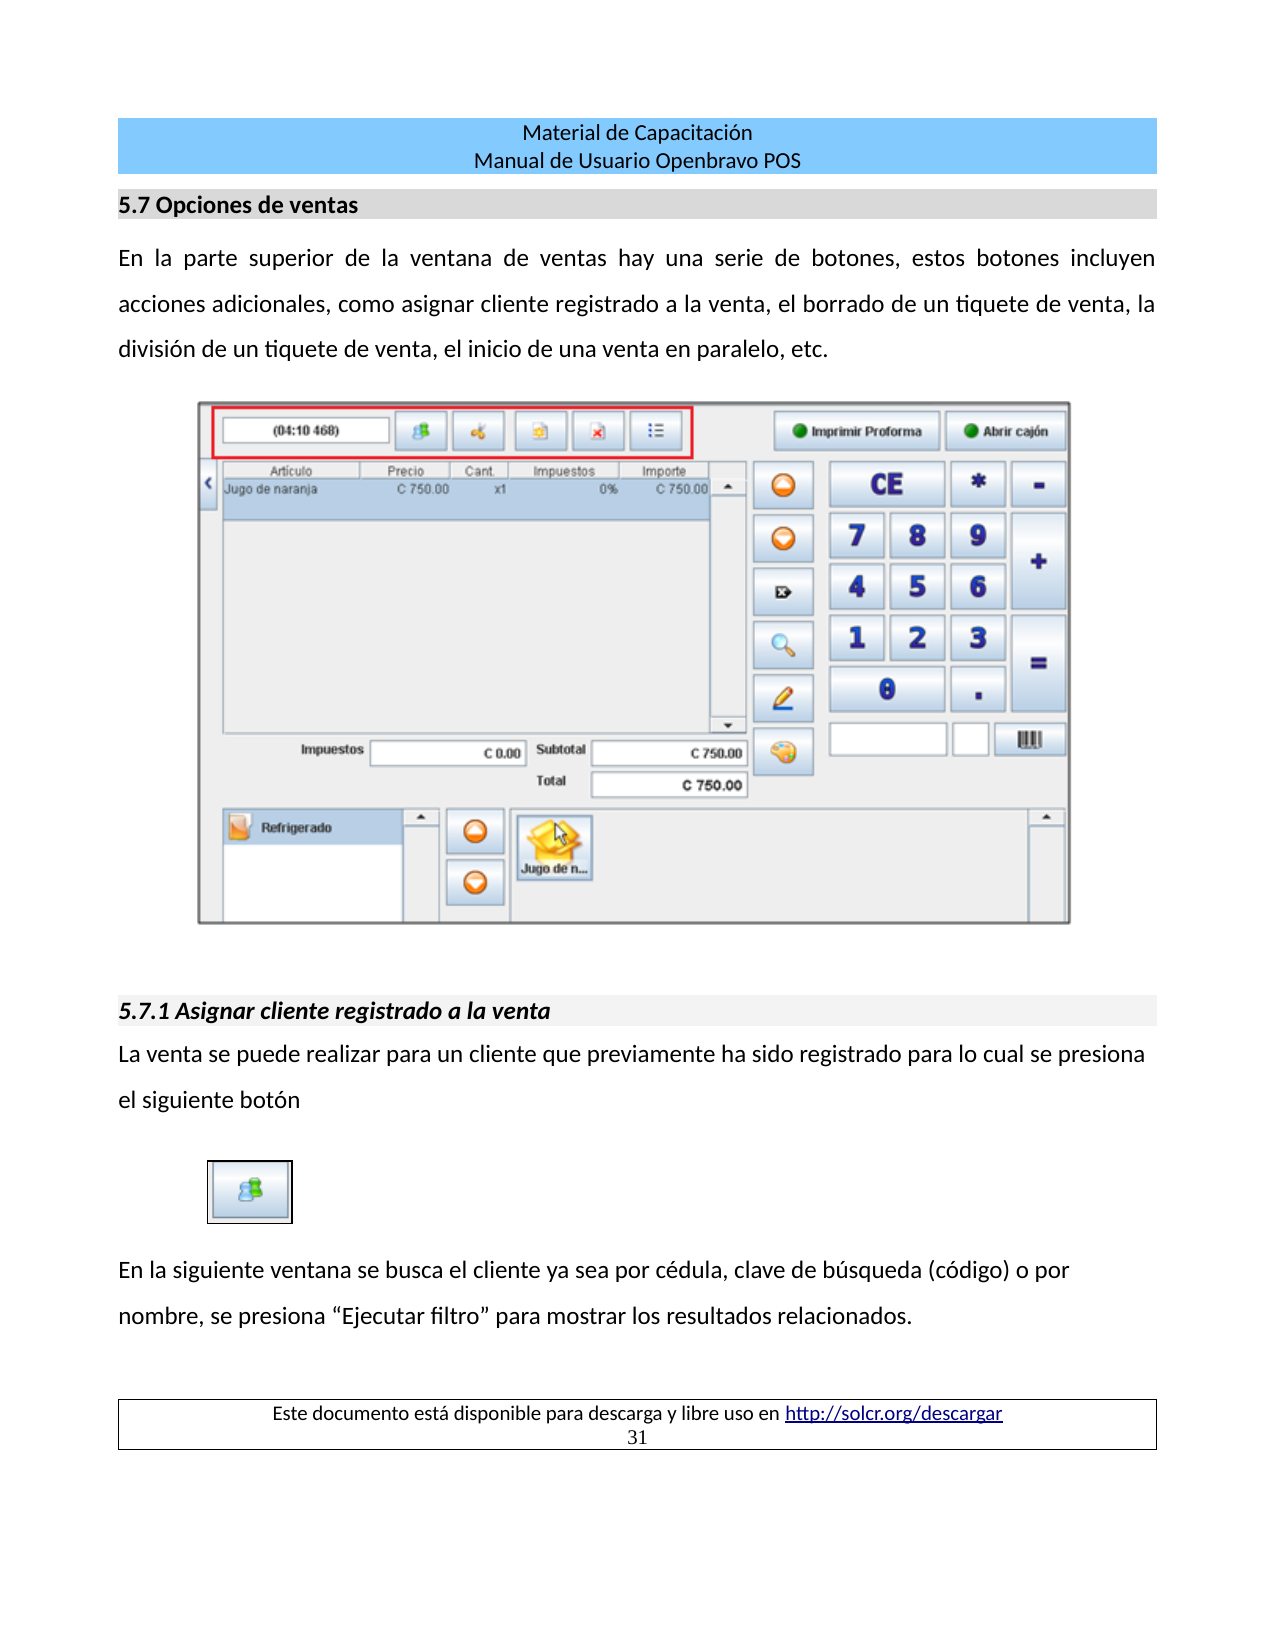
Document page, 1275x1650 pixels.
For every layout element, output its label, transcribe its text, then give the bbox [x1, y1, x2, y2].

text La venta se puede realizar para un cliente que previamente ha sido registrado para lo cual se presiona el siguiente botón [118, 1038, 1157, 1114]
subtitle 5.7 Opciones de ventas [118, 189, 1157, 219]
subtitle 5.7.1 Asignar cliente registrado a la venta [118, 995, 1157, 1026]
text En la parte superior de la ventana de ventas hay una serie de botones, estos botones incluyen acciones adicionales, como asignar cliente registrado a la venta, el borrado de un tiquete de venta, la división de un tiquete de venta, el inicio de una venta en paralelo, etc. [118, 242, 1157, 364]
text En la siguiente ventana se busca el cliente ya sea por cédula, clave de búsqueda (código) o por nombre, se presiona “Ejecutar filtro” para mostrar los resultados relacionados. [118, 1254, 1157, 1331]
